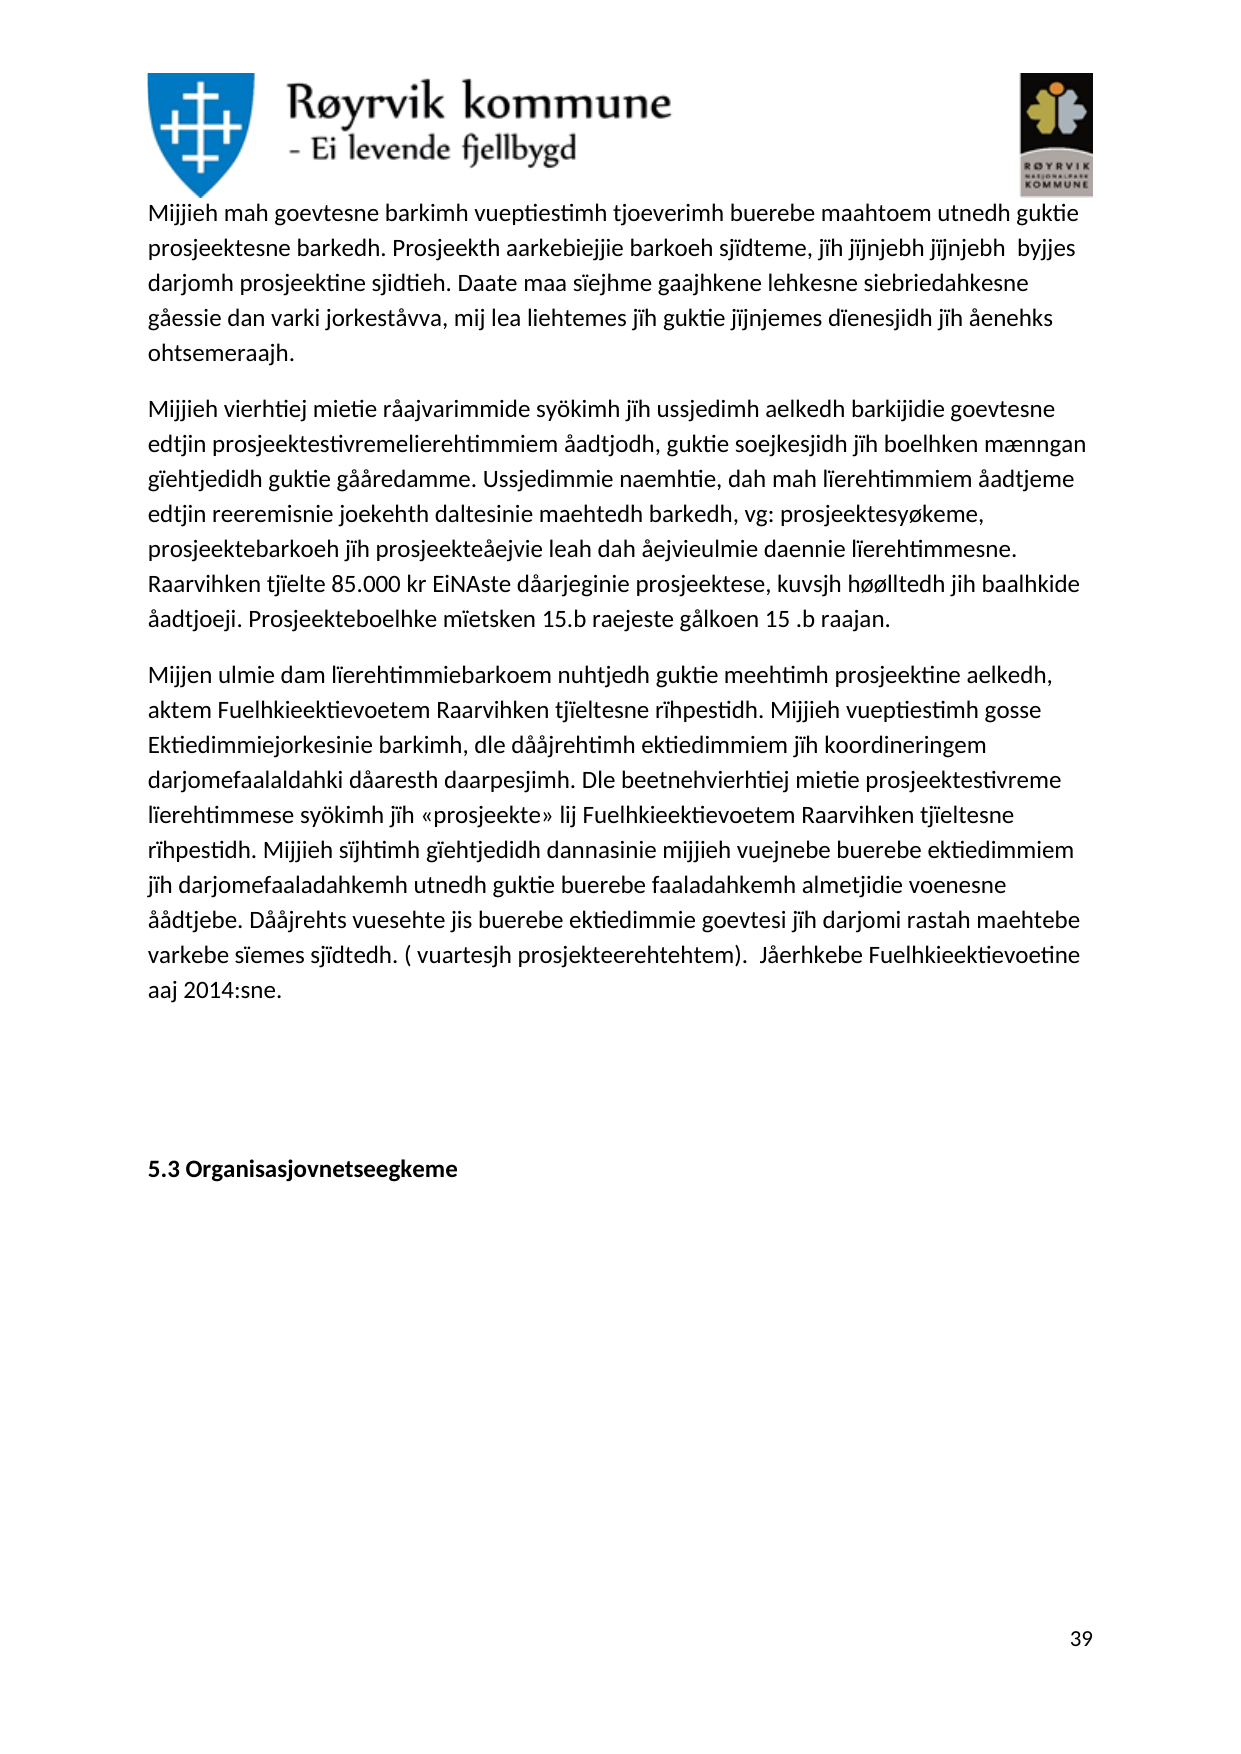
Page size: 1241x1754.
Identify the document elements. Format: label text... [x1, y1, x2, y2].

text Mijjieh vierhtiej mietie råajvarimmide syökimh jïh ussjedimh aelkedh barkijidie goevtesne edtjin prosjeektestivremelierehtimmiem åadtjodh, guktie soejkesjidh jïh boelhken mænngan gïehtjedidh guktie gååredamme. Ussjedimmie naemhtie, dah mah lïerehtimmiem åadtjeme edtjin reeremisnie joekehth daltesinie maehtedh barkedh, vg: prosjeektesyøkeme, prosjeektebarkoeh jïh prosjeekteåejvie leah dah åejvieulmie daennie lïerehtimmesne. Raarvihken tjïelte 85.000 kr EiNAste dåarjeginie prosjeektese, kuvsjh høølltedh jih baalhkide åadtjoeji. Prosjeekteboelhke mïetsken 15.b raejeste gålkoen 15 .b raajan. [148, 393, 1093, 634]
text Mijjieh mah goevtesne barkimh vueptiestimh tjoeverimh buerebe maahtoem utnedh guktie prosjeektesne barkedh. Prosjeekth aarkebiejjie barkoeh sjïdteme, jïh jïjnjebh jïjnjebh byjjes darjomh prosjeektine sjidtieh. Daate maa sïejhme gaajhkene lehkesne siebriedahkesne gåessie dan varki jorkeståvva, mij lea liehtemes jïh guktie jïjnjemes dïenesjidh jïh åenehks ohtsemeraajh. [148, 198, 1093, 368]
picture [147, 73, 1093, 198]
text 5.3 Organisasjovnetseegkeme [148, 1154, 1093, 1184]
text Mijjen ulmie dam lïerehtimmiebarkoem nuhtjedh guktie meehtimh prosjeektine aelkedh, aktem Fuelhkieektievoetem Raarvihken tjïeltesne rïhpestidh. Mijjieh vueptiestimh gosse Ektiedimmiejorkesinie barkimh, dle dååjrehtimh ektiedimmiem jïh koordineringem darjomefaalaldahki dåaresth daarpesjimh. Dle beetnehvierhtiej mietie prosjeektestivreme lïerehtimmese syökimh jïh «prosjeekte» lij Fuelhkieektievoetem Raarvihken tjïeltesne rïhpestidh. Mijjieh sïjhtimh gïehtjedidh dannasinie mijjieh vuejnebe buerebe ektiedimmiem jïh darjomefaaladahkemh utnedh guktie buerebe faaladahkemh almetjidie voenesne åådtjebe. Dååjrehts vuesehte jis buerebe ektiedimmie goevtesi jïh darjomi rastah maehtebe varkebe sïemes sjïdtedh. ( vuartesjh prosjekteerehtehtem). Jåerhkebe Fuelhkieektievoetine aaj 2014:sne. [148, 659, 1093, 1005]
